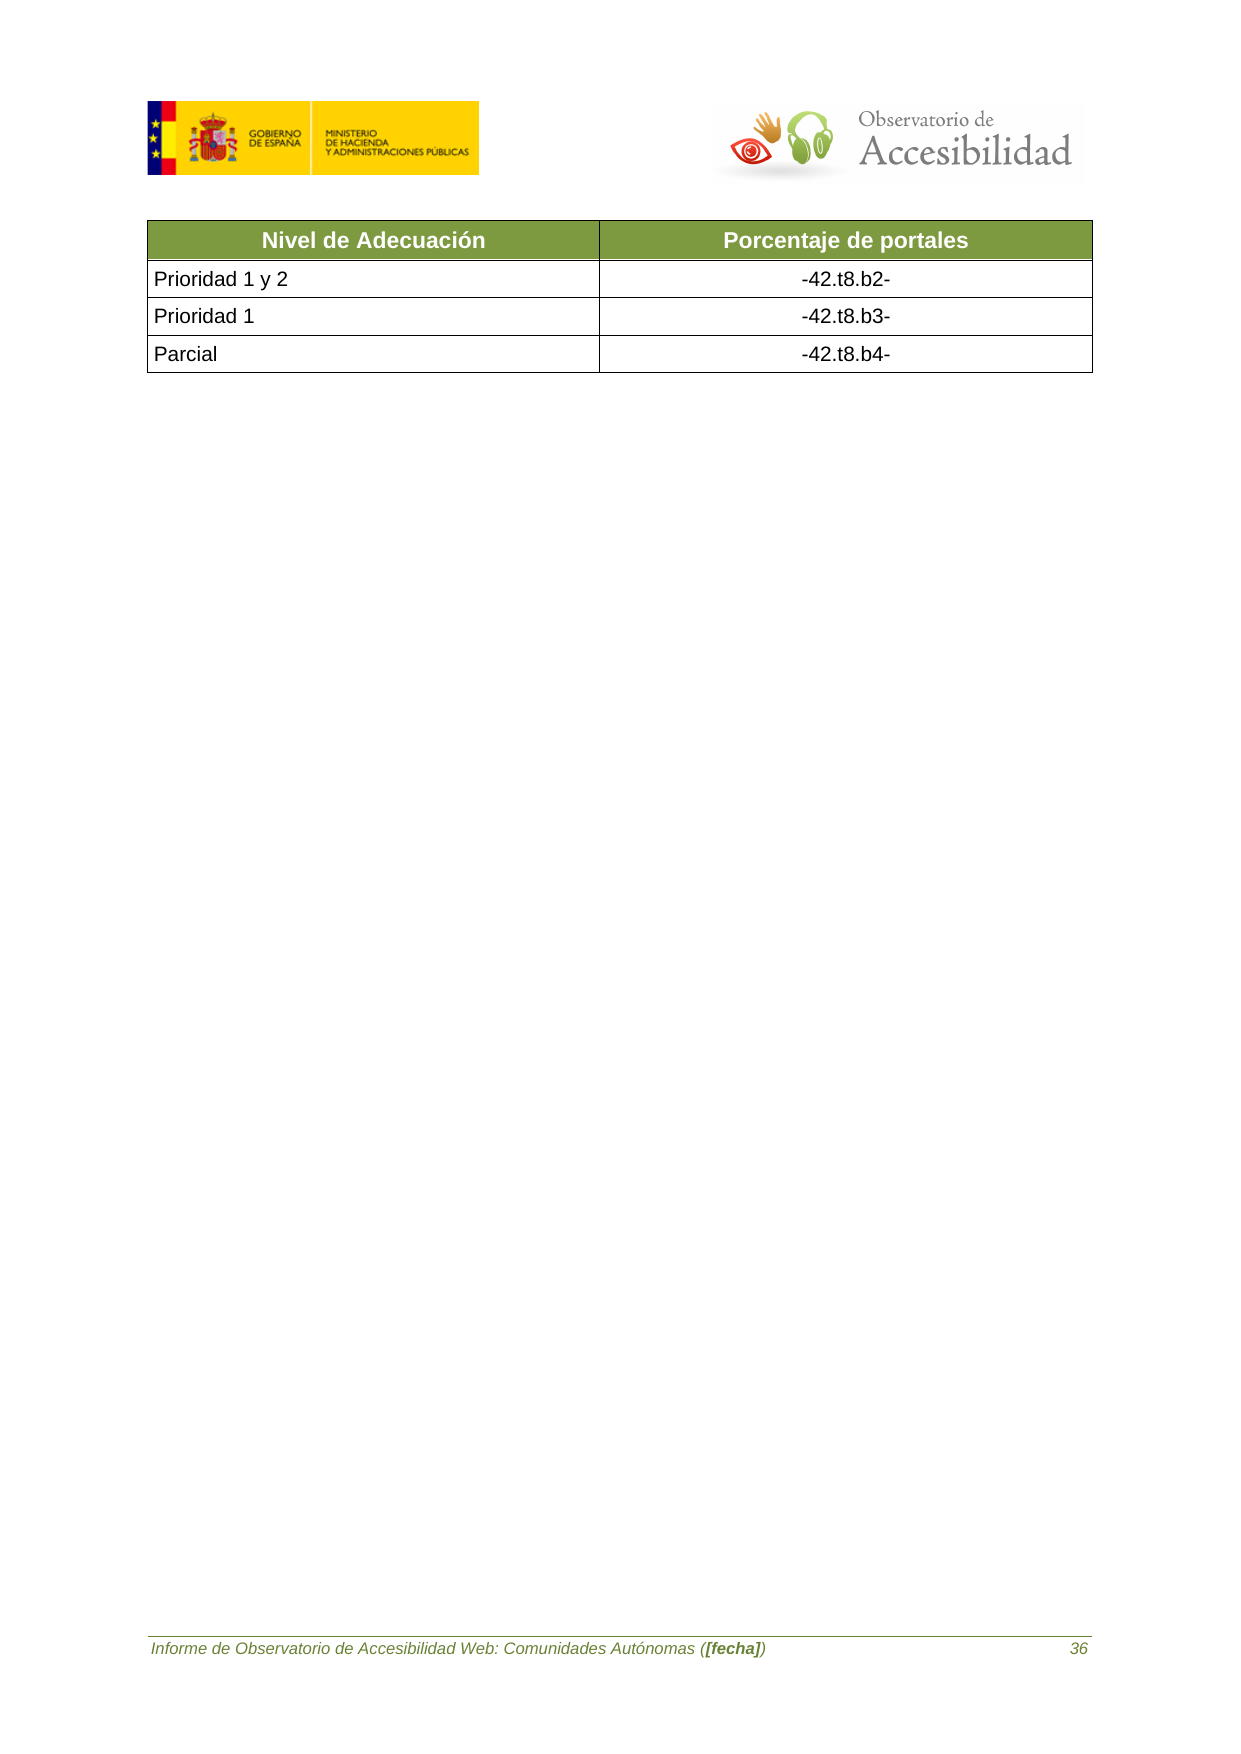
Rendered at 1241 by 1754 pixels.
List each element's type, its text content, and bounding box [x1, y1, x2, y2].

table_cell -42.t8.b4- [600, 336, 1092, 372]
table_cell Parcial [148, 336, 599, 372]
table_cell -42.t8.b2- [600, 261, 1092, 297]
picture [710, 102, 1086, 185]
table_cell -42.t8.b3- [600, 298, 1092, 334]
table_header Nivel de Adecuación [148, 221, 599, 259]
table_header Porcentaje de portales [600, 221, 1092, 259]
table_cell Prioridad 1 [148, 298, 599, 334]
table_cell Prioridad 1 y 2 [148, 261, 599, 297]
picture [147, 101, 479, 175]
